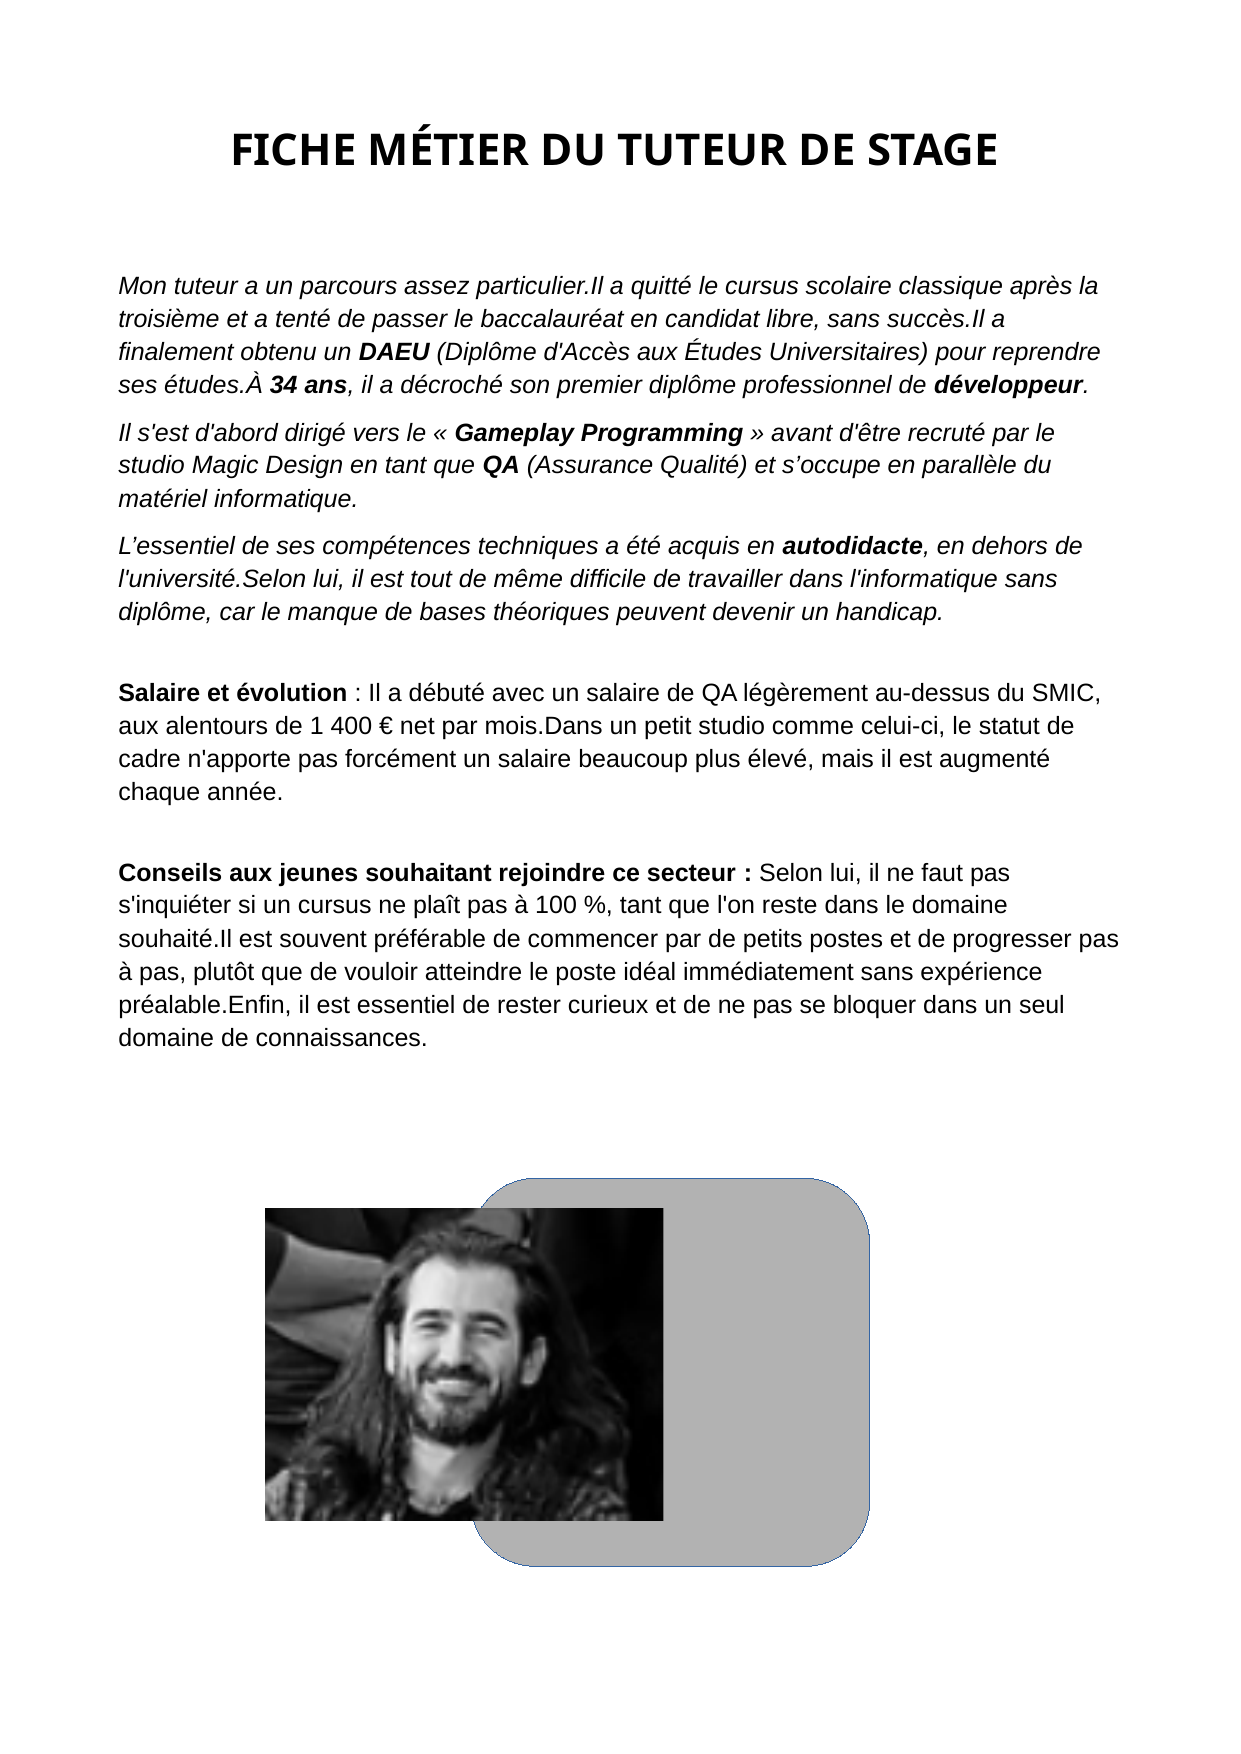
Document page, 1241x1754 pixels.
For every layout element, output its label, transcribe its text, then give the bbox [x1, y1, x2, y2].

text L’essentiel de ses compétences techniques a été acquis en autodidacte, en dehors de l'université.Selon lui, il est tout de même difficile de travailler dans l'informatique sans diplôme, car le manque de bases théoriques peuvent devenir un handicap. [118, 531, 1122, 626]
text Mon tuteur a un parcours assez particulier.Il a quitté le cursus scolaire classique après la troisième et a tenté de passer le baccalauréat en candidat libre, sans succès.Il a finalement obtenu un DAEU (Diplôme d'Accès aux Études Universitaires) pour reprendre ses études.À 34 ans, il a décroché son premier diplôme professionnel de développeur. [118, 271, 1122, 399]
text Il s'est d'abord dirigé vers le « Gameplay Programming » avant d'être recruté par le studio Magic Design en tant que QA (Assurance Qualité) et s’occupe en parallèle du matériel informatique. [118, 417, 1122, 512]
text Salaire et évolution : Il a débuté avec un salaire de QA légèrement au-dessus du SMIC, aux alentours de 1 400 € net par mois.Dans un petit studio comme celui-ci, le statut de cadre n'apporte pas forcément un salaire beaucoup plus élevé, mais il est augmenté chaque année. [118, 645, 1122, 839]
text FICHE MÉTIER DU TUTEUR DE STAGE [118, 118, 1122, 237]
text Conseils aux jeunes souhaitant rejoindre ce secteur : Selon lui, il ne faut pas s'inquiéter si un cursus ne plaît pas à 100 %, tant que l'on reste dans le domaine souhaité.Il est souvent préférable de commencer par de petits postes et de progresser pas à pas, plutôt que de vouloir atteindre le poste idéal immédiatement sans expérience préalable.Enfin, il est essentiel de rester curieux et de ne pas se bloquer dans un seul domaine de connaissances. [118, 857, 1122, 1051]
